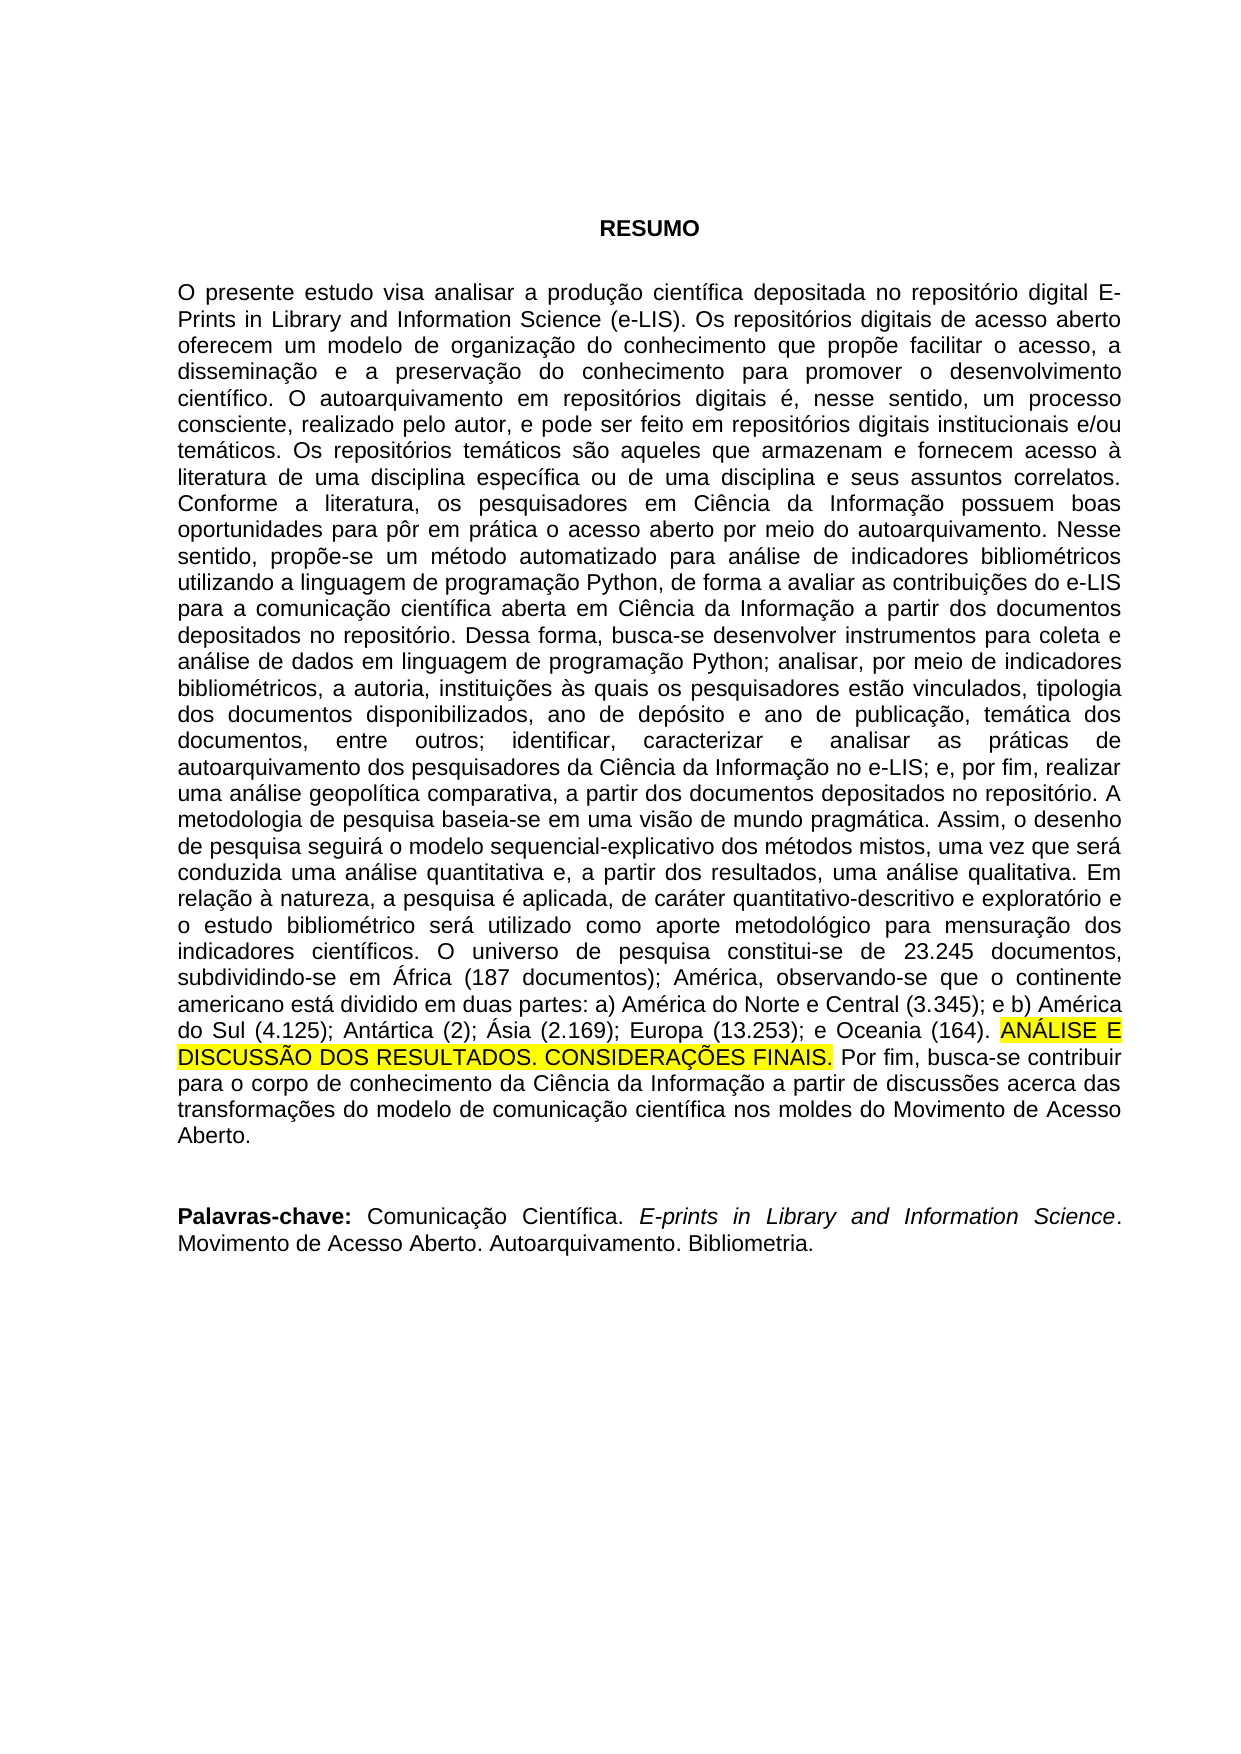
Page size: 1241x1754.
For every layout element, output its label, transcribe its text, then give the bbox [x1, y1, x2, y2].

text RESUMO [177, 215, 1122, 241]
text Palavras-chave: Comunicação Científica. E-prints in Library and Information Science. Movimento de Acesso Aberto. Autoarquivamento. Bibliometria. [177, 1203, 1122, 1256]
text O presente estudo visa analisar a produção científica depositada no repositório digital E-Prints in Library and Information Science (e-LIS). Os repositórios digitais de acesso aberto oferecem um modelo de organização do conhecimento que propõe facilitar o acesso, a disseminação e a preservação do conhecimento para promover o desenvolvimento científico. O autoarquivamento em repositórios digitais é, nesse sentido, um processo consciente, realizado pelo autor, e pode ser feito em repositórios digitais institucionais e/ou temáticos. Os repositórios temáticos são aqueles que armazenam e fornecem acesso à literatura de uma disciplina específica ou de uma disciplina e seus assuntos correlatos. Conforme a literatura, os pesquisadores em Ciência da Informação possuem boas oportunidades para pôr em prática o acesso aberto por meio do autoarquivamento. Nesse sentido, propõe-se um método automatizado para análise de indicadores bibliométricos utilizando a linguagem de programação Python, de forma a avaliar as contribuições do e-LIS para a comunicação científica aberta em Ciência da Informação a partir dos documentos depositados no repositório. Dessa forma, busca-se desenvolver instrumentos para coleta e análise de dados em linguagem de programação Python; analisar, por meio de indicadores bibliométricos, a autoria, instituições às quais os pesquisadores estão vinculados, tipologia dos documentos disponibilizados, ano de depósito e ano de publicação, temática dos documentos, entre outros; identificar, caracterizar e analisar as práticas de autoarquivamento dos pesquisadores da Ciência da Informação no e-LIS; e, por fim, realizar uma análise geopolítica comparativa, a partir dos documentos depositados no repositório. A metodologia de pesquisa baseia-se em uma visão de mundo pragmática. Assim, o desenho de pesquisa seguirá o modelo sequencial-explicativo dos métodos mistos, uma vez que será conduzida uma análise quantitativa e, a partir dos resultados, uma análise qualitativa. Em relação à natureza, a pesquisa é aplicada, de caráter quantitativo-descritivo e exploratório e o estudo bibliométrico será utilizado como aporte metodológico para mensuração dos indicadores científicos. O universo de pesquisa constitui-se de 23.245 documentos, subdividindo-se em África (187 documentos); América, observando-se que o continente americano está dividido em duas partes: a) América do Norte e Central (3.345); e b) América do Sul (4.125); Antártica (2); Ásia (2.169); Europa (13.253); e Oceania (164). ANÁLISE E DISCUSSÃO DOS RESULTADOS. CONSIDERAÇÕES FINAIS. Por fim, busca-se contribuir para o corpo de conhecimento da Ciência da Informação a partir de discussões acerca das transformações do modelo de comunicação científica nos moldes do Movimento de Acesso Aberto. [177, 279, 1122, 1149]
